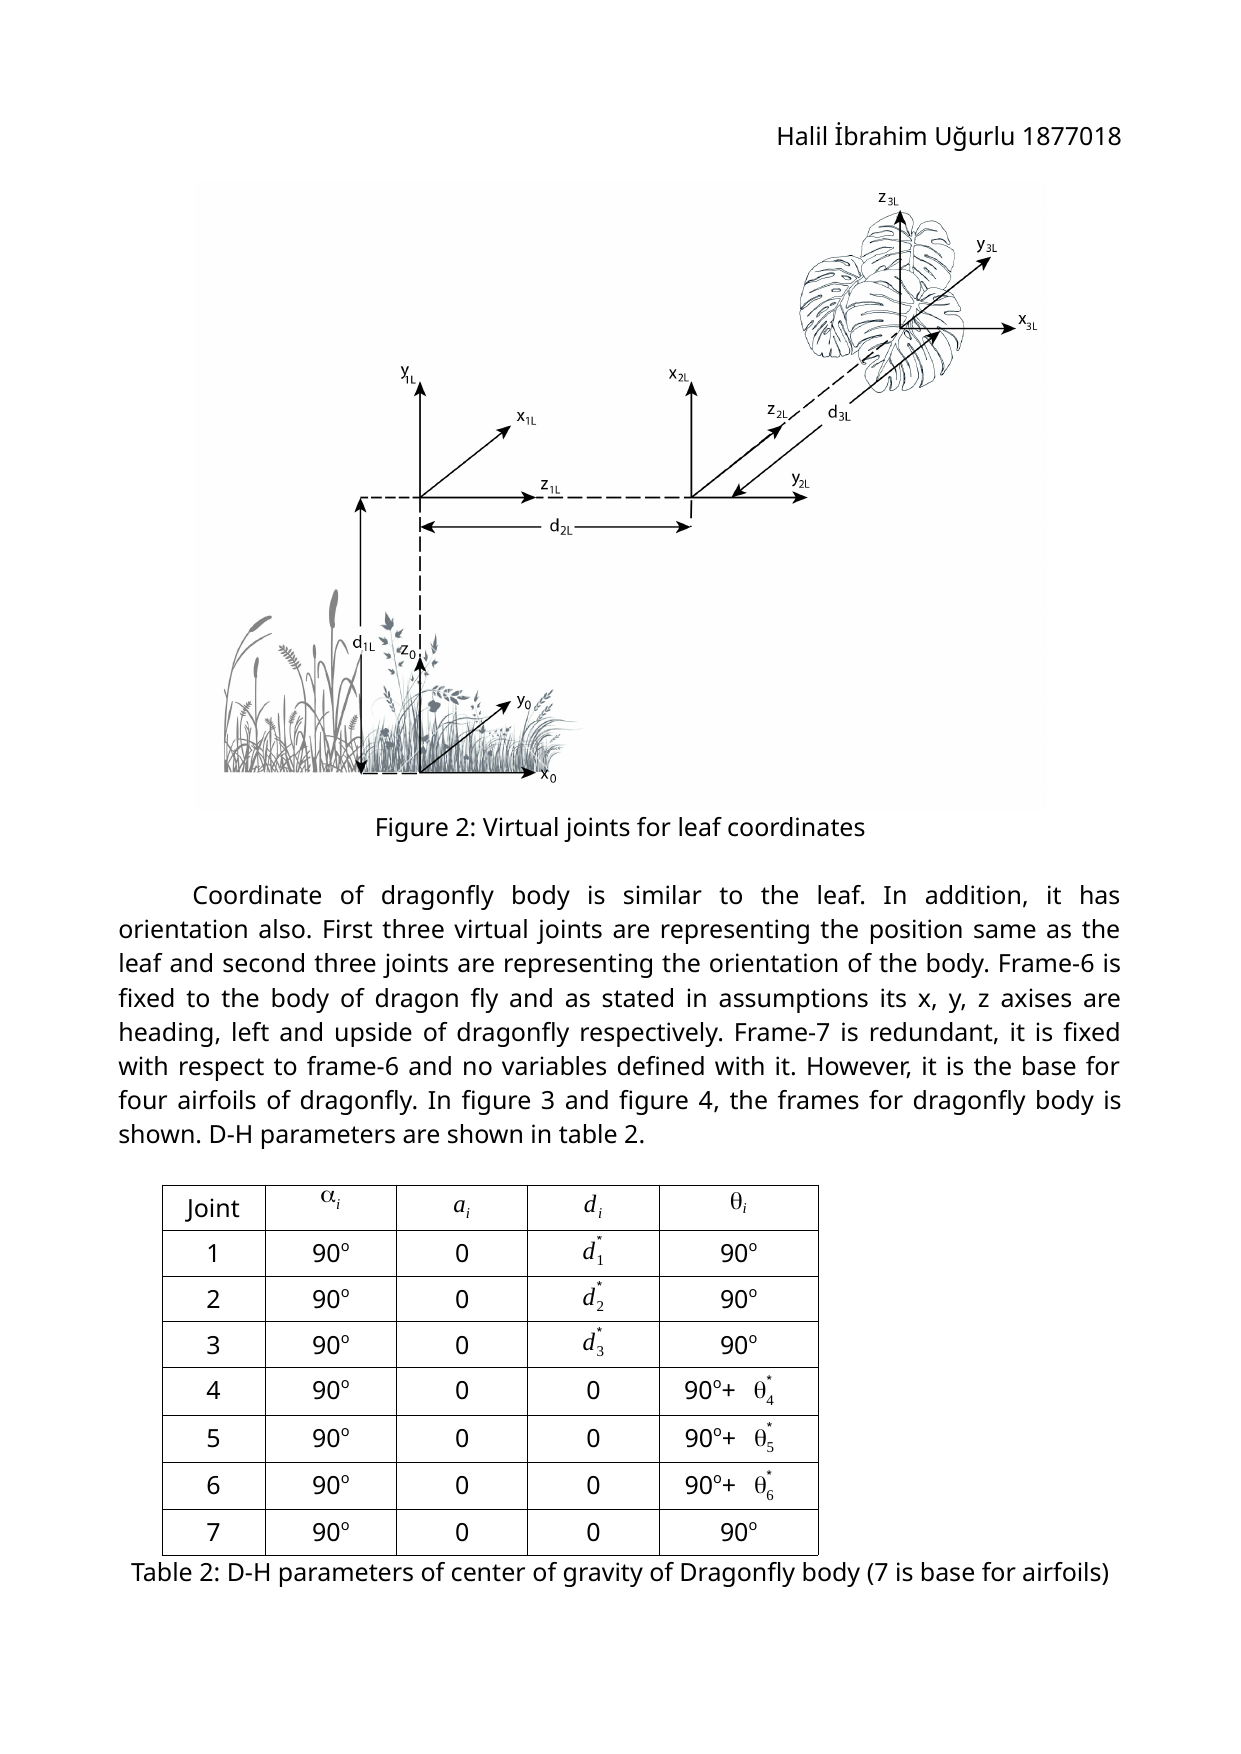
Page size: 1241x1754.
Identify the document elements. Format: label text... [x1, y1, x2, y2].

table_cell 0 [397, 1277, 527, 1321]
table_cell [528, 1277, 659, 1321]
table_cell 0 [528, 1510, 659, 1555]
table_cell 90o+ [660, 1368, 818, 1414]
table_cell 0 [397, 1368, 527, 1414]
table_header [660, 1186, 818, 1230]
table_cell 90o [660, 1510, 818, 1555]
table_cell 0 [528, 1368, 659, 1414]
table_cell 0 [397, 1510, 527, 1555]
table_cell 90o [266, 1231, 396, 1276]
table_cell 1 [163, 1231, 265, 1276]
table_header [266, 1186, 396, 1230]
table_cell 5 [163, 1416, 265, 1462]
table_header [397, 1186, 527, 1230]
text Figure 2: Virtual joints for leaf coordinates [118, 182, 1122, 844]
table_cell 6 [163, 1463, 265, 1509]
table_cell 90o [266, 1510, 396, 1555]
table_cell 90o [266, 1416, 396, 1462]
table_header Joint [163, 1186, 265, 1230]
table_cell 90o+ [660, 1416, 818, 1462]
table_cell 90o [266, 1463, 396, 1509]
table_cell 7 [163, 1510, 265, 1555]
table_cell 0 [397, 1463, 527, 1509]
table_cell 90o [266, 1368, 396, 1414]
table_cell 90o [660, 1277, 818, 1321]
table_cell 90o [266, 1322, 396, 1367]
table_cell 0 [528, 1416, 659, 1462]
text Table 2: D-H parameters of center of gravity of Dragonfly body (7 is base for airfoils) [118, 1555, 1122, 1589]
table_cell 90o+ [660, 1463, 818, 1509]
text Coordinate of dragonfly body is similar to the leaf. In addition, it has orientation also. First three virtual joints are representing the position same as the leaf and second three joints are representing the orientation of the body. Frame-6 is fixed to the body of dragon fly and as stated in assumptions its x, y, z axises are heading, left and upside of dragonfly respectively. Frame-7 is redundant, it is fixed with respect to frame-6 and no variables defined with it. However, it is the base for four airfoils of dragonfly. In figure 3 and figure 4, the frames for dragonfly body is shown. D-H parameters are shown in table 2. [118, 878, 1122, 1151]
table_cell 90o [660, 1322, 818, 1367]
table_cell [528, 1231, 659, 1276]
table_cell 0 [528, 1463, 659, 1509]
picture [194, 181, 1046, 810]
table_cell 0 [397, 1231, 527, 1276]
table_cell 3 [163, 1322, 265, 1367]
table_cell [528, 1322, 659, 1367]
table_header [528, 1186, 659, 1230]
table_cell 4 [163, 1368, 265, 1414]
table_cell 0 [397, 1416, 527, 1462]
table_cell 90o [660, 1231, 818, 1276]
table_cell 90o [266, 1277, 396, 1321]
table_cell 0 [397, 1322, 527, 1367]
table_cell 2 [163, 1277, 265, 1321]
